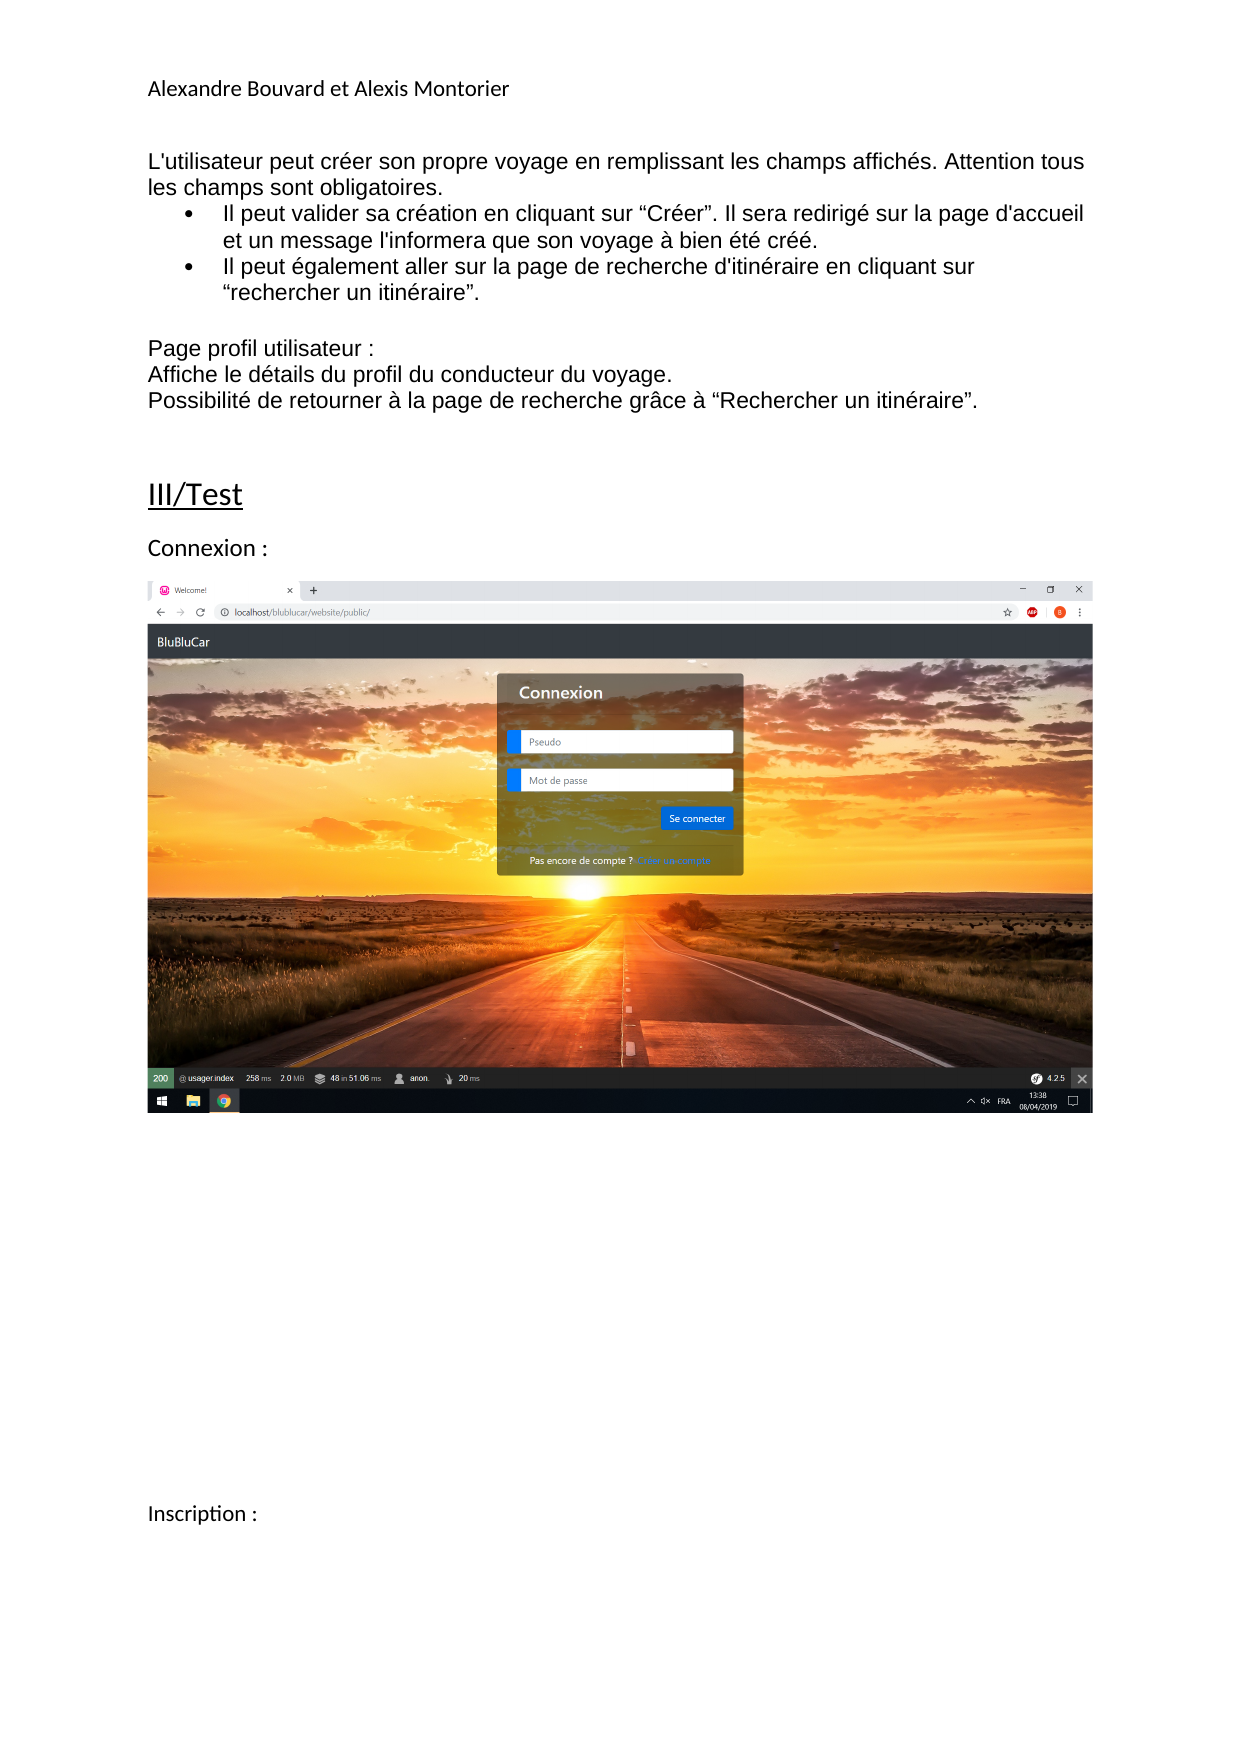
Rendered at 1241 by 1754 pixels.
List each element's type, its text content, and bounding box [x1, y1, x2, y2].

text L'utilisateur peut créer son propre voyage en remplissant les champs affichés. Attention tous les champs sont obligatoires. [148, 148, 1093, 200]
text Connexion : [148, 532, 1093, 563]
text Page profil utilisateur : [148, 334, 1093, 361]
text Possibilité de retourner à la page de recherche grâce à “Rechercher un itinéraire”. [148, 387, 1093, 413]
text III/Test [148, 473, 1093, 514]
list Il peut également aller sur la page de recherche d'itinéraire en cliquant sur “rechercher un itinéraire”. [185, 253, 1093, 306]
text Affiche le détails du profil du conducteur du voyage. [148, 361, 1093, 387]
text Inscription : [148, 1499, 1093, 1527]
list Il peut valider sa création en cliquant sur “Créer”. Il sera redirigé sur la page d'accueil et un message l'informera que son voyage à bien été créé. [185, 200, 1093, 253]
